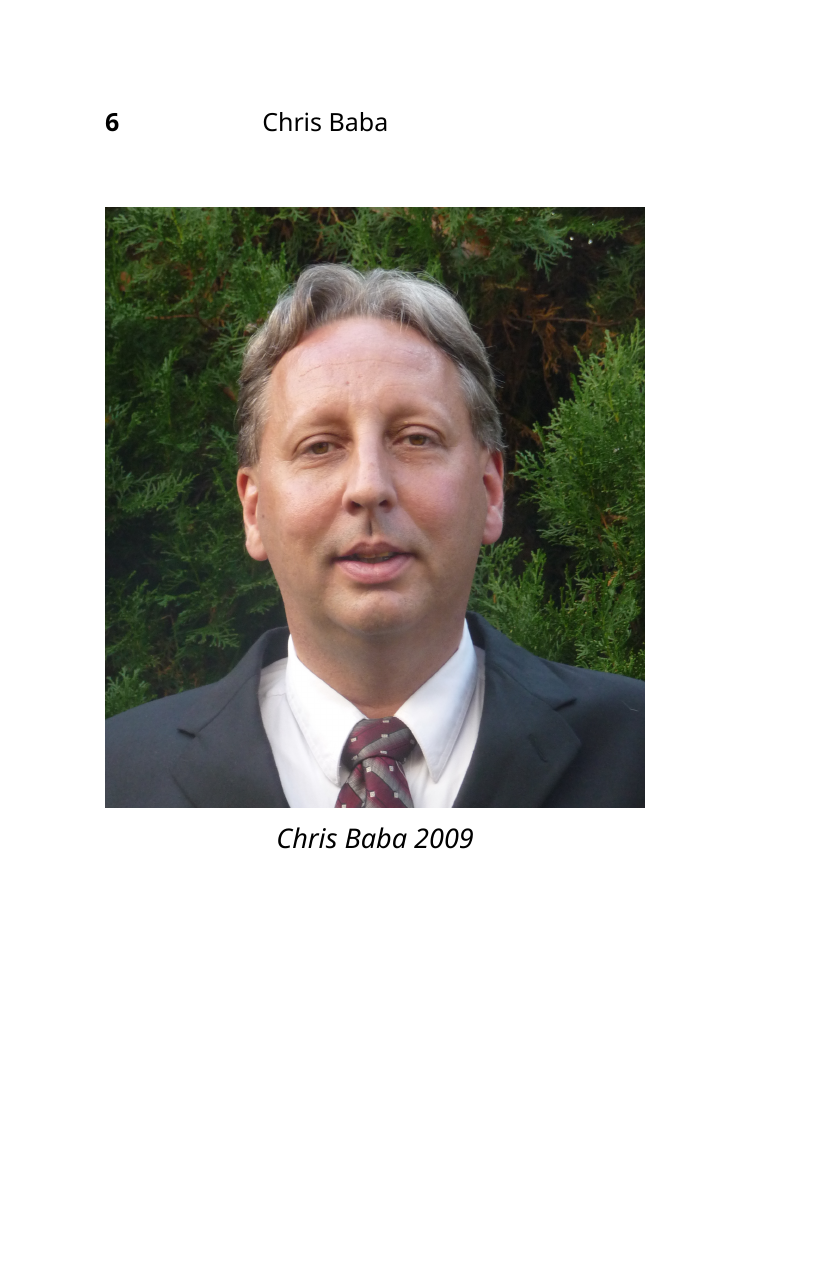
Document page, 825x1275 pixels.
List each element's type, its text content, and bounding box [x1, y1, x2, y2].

picture [105, 207, 645, 808]
text Chris Baba 2009 [165, 808, 585, 856]
